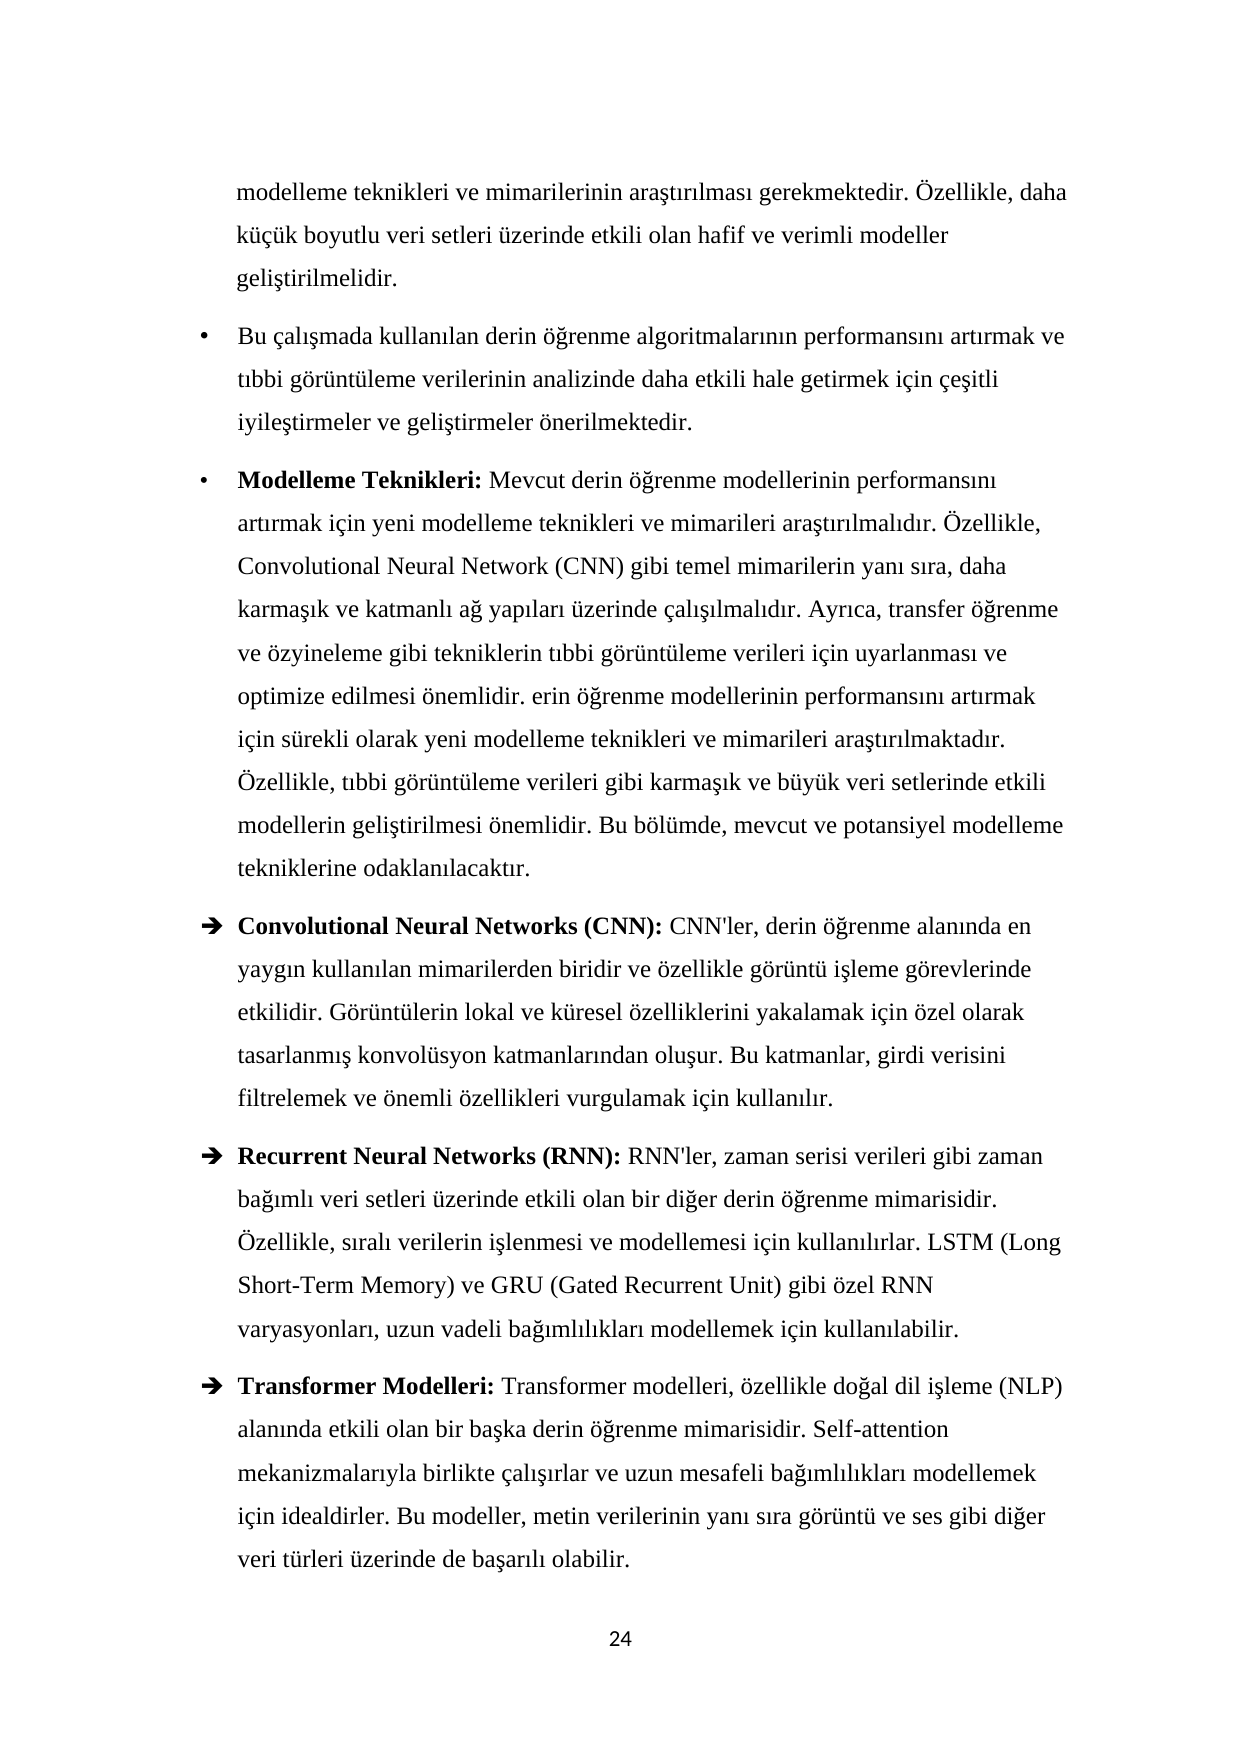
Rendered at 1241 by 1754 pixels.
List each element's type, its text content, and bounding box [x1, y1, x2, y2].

list Recurrent Neural Networks (RNN): RNN'ler, zaman serisi verileri gibi zaman bağımlı veri setleri üzerinde etkili olan bir diğer derin öğrenme mimarisidir. Özellikle, sıralı verilerin işlenmesi ve modellemesi için kullanılırlar. LSTM (Long Short-Term Memory) ve GRU (Gated Recurrent Unit) gibi özel RNN varyasyonları, uzun vadeli bağımlılıkları modellemek için kullanılabilir. [200, 1141, 1078, 1342]
list Modelleme Teknikleri: Mevcut derin öğrenme modellerinin performansını artırmak için yeni modelleme teknikleri ve mimarileri araştırılmalıdır. Özellikle, Convolutional Neural Network (CNN) gibi temel mimarilerin yanı sıra, daha karmaşık ve katmanlı ağ yapıları üzerinde çalışılmalıdır. Ayrıca, transfer öğrenme ve özyineleme gibi tekniklerin tıbbi görüntüleme verileri için uyarlanması ve optimize edilmesi önemlidir. erin öğrenme modellerinin performansını artırmak için sürekli olarak yeni modelleme teknikleri ve mimarileri araştırılmaktadır. Özellikle, tıbbi görüntüleme verileri gibi karmaşık ve büyük veri setlerinde etkili modellerin geliştirilmesi önemlidir. Bu bölümde, mevcut ve potansiyel modelleme tekniklerine odaklanılacaktır. [200, 465, 1078, 882]
list modelleme teknikleri ve mimarilerinin araştırılması gerekmektedir. Özellikle, daha küçük boyutlu veri setleri üzerinde etkili olan hafif ve verimli modeller geliştirilmelidir. [207, 177, 1078, 292]
list Transformer Modelleri: Transformer modelleri, özellikle doğal dil işleme (NLP) alanında etkili olan bir başka derin öğrenme mimarisidir. Self-attention mekanizmalarıyla birlikte çalışırlar ve uzun mesafeli bağımlılıkları modellemek için idealdirler. Bu modeller, metin verilerinin yanı sıra görüntü ve ses gibi diğer veri türleri üzerinde de başarılı olabilir. [200, 1371, 1078, 1573]
list Bu çalışmada kullanılan derin öğrenme algoritmalarının performansını artırmak ve tıbbi görüntüleme verilerinin analizinde daha etkili hale getirmek için çeşitli iyileştirmeler ve geliştirmeler önerilmektedir. [200, 321, 1078, 436]
list Convolutional Neural Networks (CNN): CNN'ler, derin öğrenme alanında en yaygın kullanılan mimarilerden biridir ve özellikle görüntü işleme görevlerinde etkilidir. Görüntülerin lokal ve küresel özelliklerini yakalamak için özel olarak tasarlanmış konvolüsyon katmanlarından oluşur. Bu katmanlar, girdi verisini filtrelemek ve önemli özellikleri vurgulamak için kullanılır. [200, 911, 1078, 1112]
